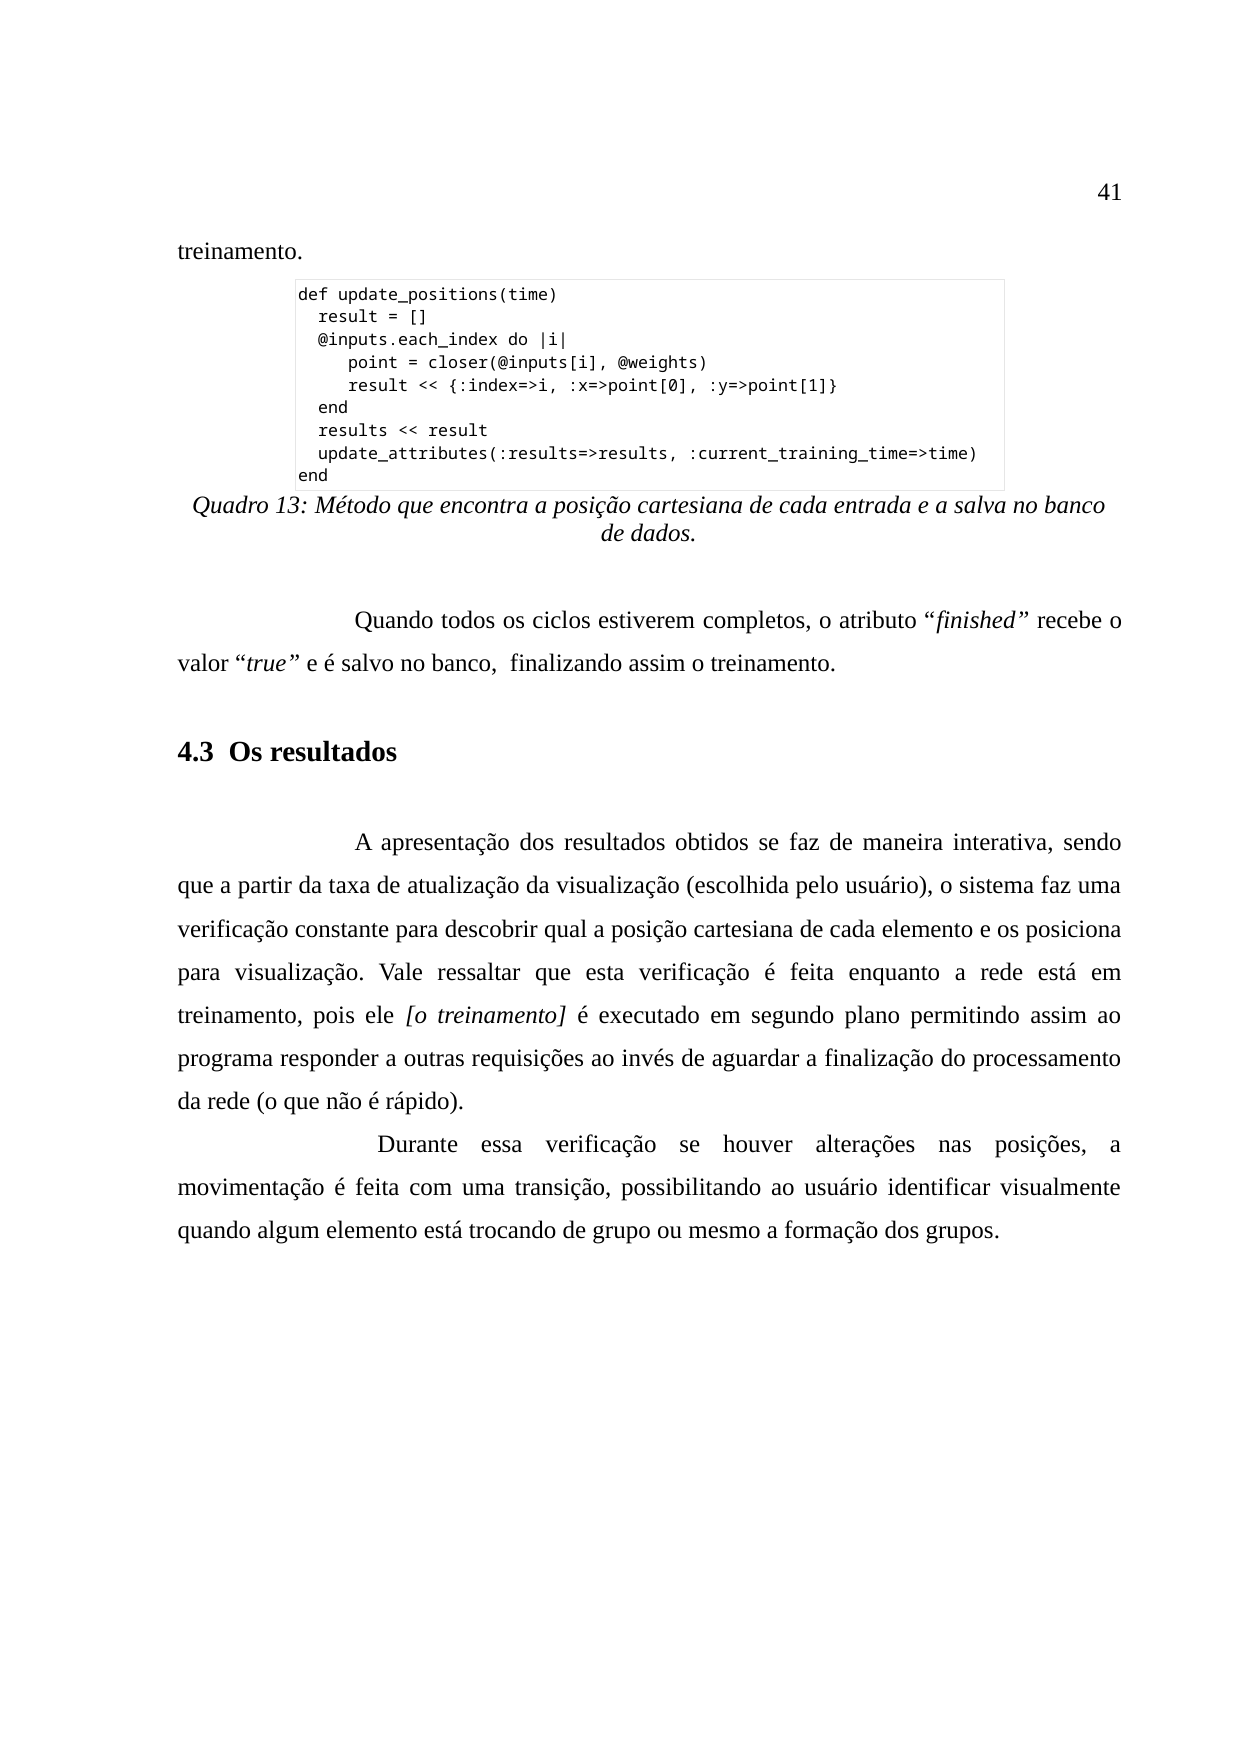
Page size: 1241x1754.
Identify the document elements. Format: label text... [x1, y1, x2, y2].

text result << {:index=>i, :x=>point[0], :y=>point[1]} [298, 373, 1001, 396]
text result = [] [298, 305, 1001, 328]
text treinamento. [177, 236, 1122, 265]
text @inputs.each_index do |i| [298, 328, 1001, 350]
text Durante essa verificação se houver alterações nas posições, a movimentação é feita com uma transição, possibilitando ao usuário identificar visualmente quando algum elemento está trocando de grupo ou mesmo a formação dos grupos. [177, 1129, 1122, 1244]
text 4.3 Os resultados [177, 734, 1122, 768]
text def update_positions(time) [298, 282, 1001, 305]
text results << result [298, 418, 1001, 441]
text end [298, 396, 1001, 418]
text Quadro 13: Método que encontra a posição cartesiana de cada entrada e a salva no banco de dados. [177, 490, 1122, 547]
text point = closer(@inputs[i], @weights) [298, 350, 1001, 373]
text A apresentação dos resultados obtidos se faz de maneira interativa, sendo que a partir da taxa de atualização da visualização (escolhida pelo usuário), o sistema faz uma verificação constante para descobrir qual a posição cartesiana de cada elemento e os posiciona para visualização. Vale ressaltar que esta verificação é feita enquanto a rede está em treinamento, pois ele [o treinamento] é executado em segundo plano permitindo assim ao programa responder a outras requisições ao invés de aguardar a finalização do processamento da rede (o que não é rápido). [177, 827, 1122, 1115]
text update_attributes(:results=>results, :current_training_time=>time) [298, 441, 1001, 464]
text Quando todos os ciclos estiverem completos, o atributo “finished” recebe o valor “true” e é salvo no banco, finalizando assim o treinamento. [177, 605, 1122, 677]
text end [298, 464, 1001, 487]
